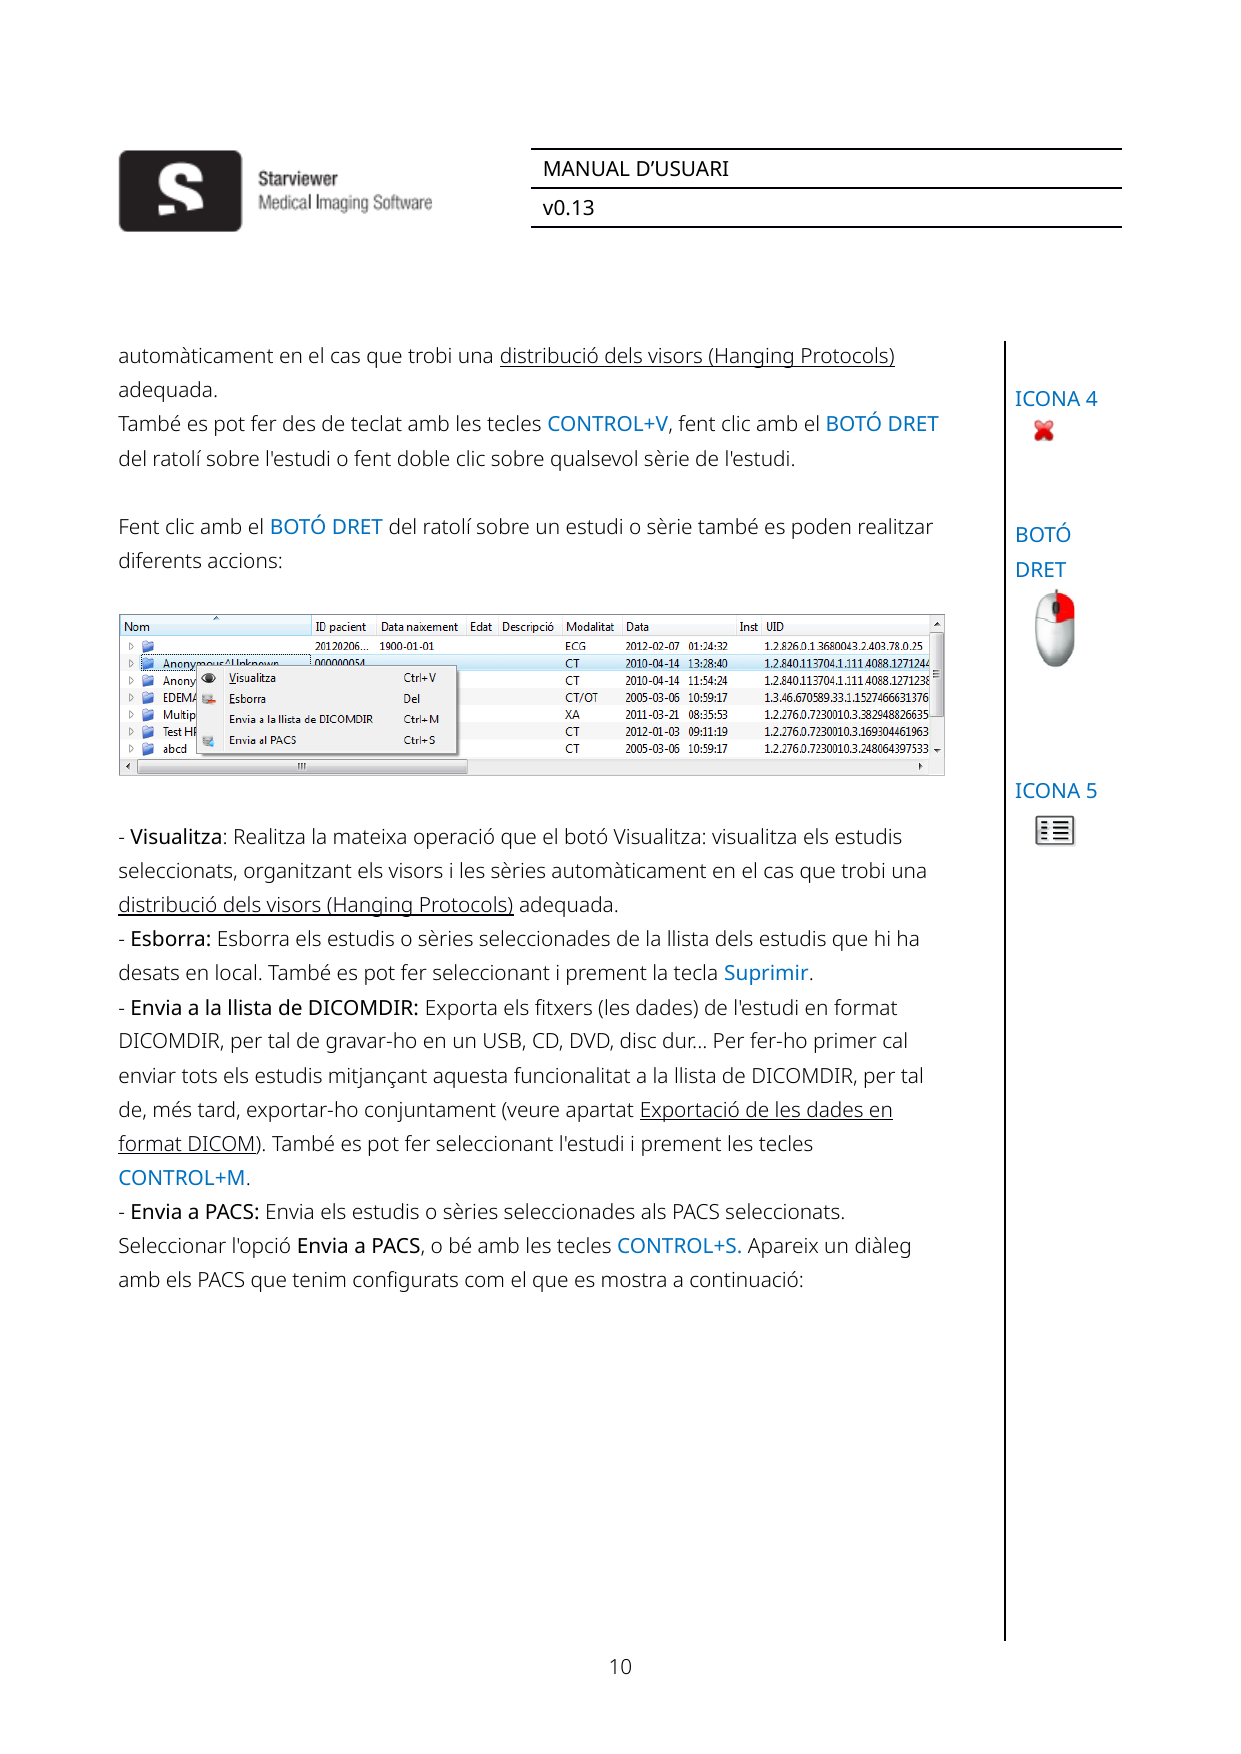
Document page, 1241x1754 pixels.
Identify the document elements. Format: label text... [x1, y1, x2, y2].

text ICONA 5 [1015, 777, 1113, 850]
text - Visualitza: Realitza la mateixa operació que el botó Visualitza: visualitza els estudis seleccionats, organitzant els visors i les sèries automàticament en el cas que trobi una distribució dels visors (Hanging Protocols) adequada. [118, 822, 1004, 919]
picture [1033, 810, 1076, 850]
picture [1046, 588, 1078, 669]
text ICONA 4 [1015, 384, 1113, 413]
text - Envia a PACS: Envia els estudis o sèries seleccionades als PACS seleccionats. Seleccionar l'opció Envia a PACS, o bé amb les tecles CONTROL+S. Apareix un diàleg amb els PACS que tenim configurats com el que es mostra a continuació: [118, 1197, 1004, 1293]
picture [118, 613, 945, 776]
text També es pot fer des de teclat amb les tecles CONTROL+V, fent clic amb el botó dret del ratolí sobre l'estudi o fent doble clic sobre qualsevol sèrie de l'estudi. [118, 409, 1004, 472]
picture [1033, 418, 1058, 443]
text Fent clic amb el botó dret del ratolí sobre un estudi o sèrie també es poden realitzar diferents accions: [118, 512, 1004, 574]
text Botó DREt [1015, 521, 1113, 583]
text - Esborra: Esborra els estudis o sèries seleccionades de la llista dels estudis que hi ha desats en local. També es pot fer seleccionant i prement la tecla Suprimir. [118, 924, 1004, 987]
text automàticament en el cas que trobi una distribució dels visors (Hanging Protocols) adequada. [118, 341, 1004, 404]
text - Envia a la llista de DICOMDIR: Exporta els fitxers (les dades) de l'estudi en format DICOMDIR, per tal de gravar-ho en un USB, CD, DVD, disc dur... Per fer-ho primer cal enviar tots els estudis mitjançant aquesta funcionalitat a la llista de DICOMDIR, per tal de, més tard, exportar-ho conjuntament (veure apartat Exportació de les dades en format DICOM). També es pot fer seleccionant l'estudi i prement les tecles CONTROL+M. [118, 993, 1004, 1191]
